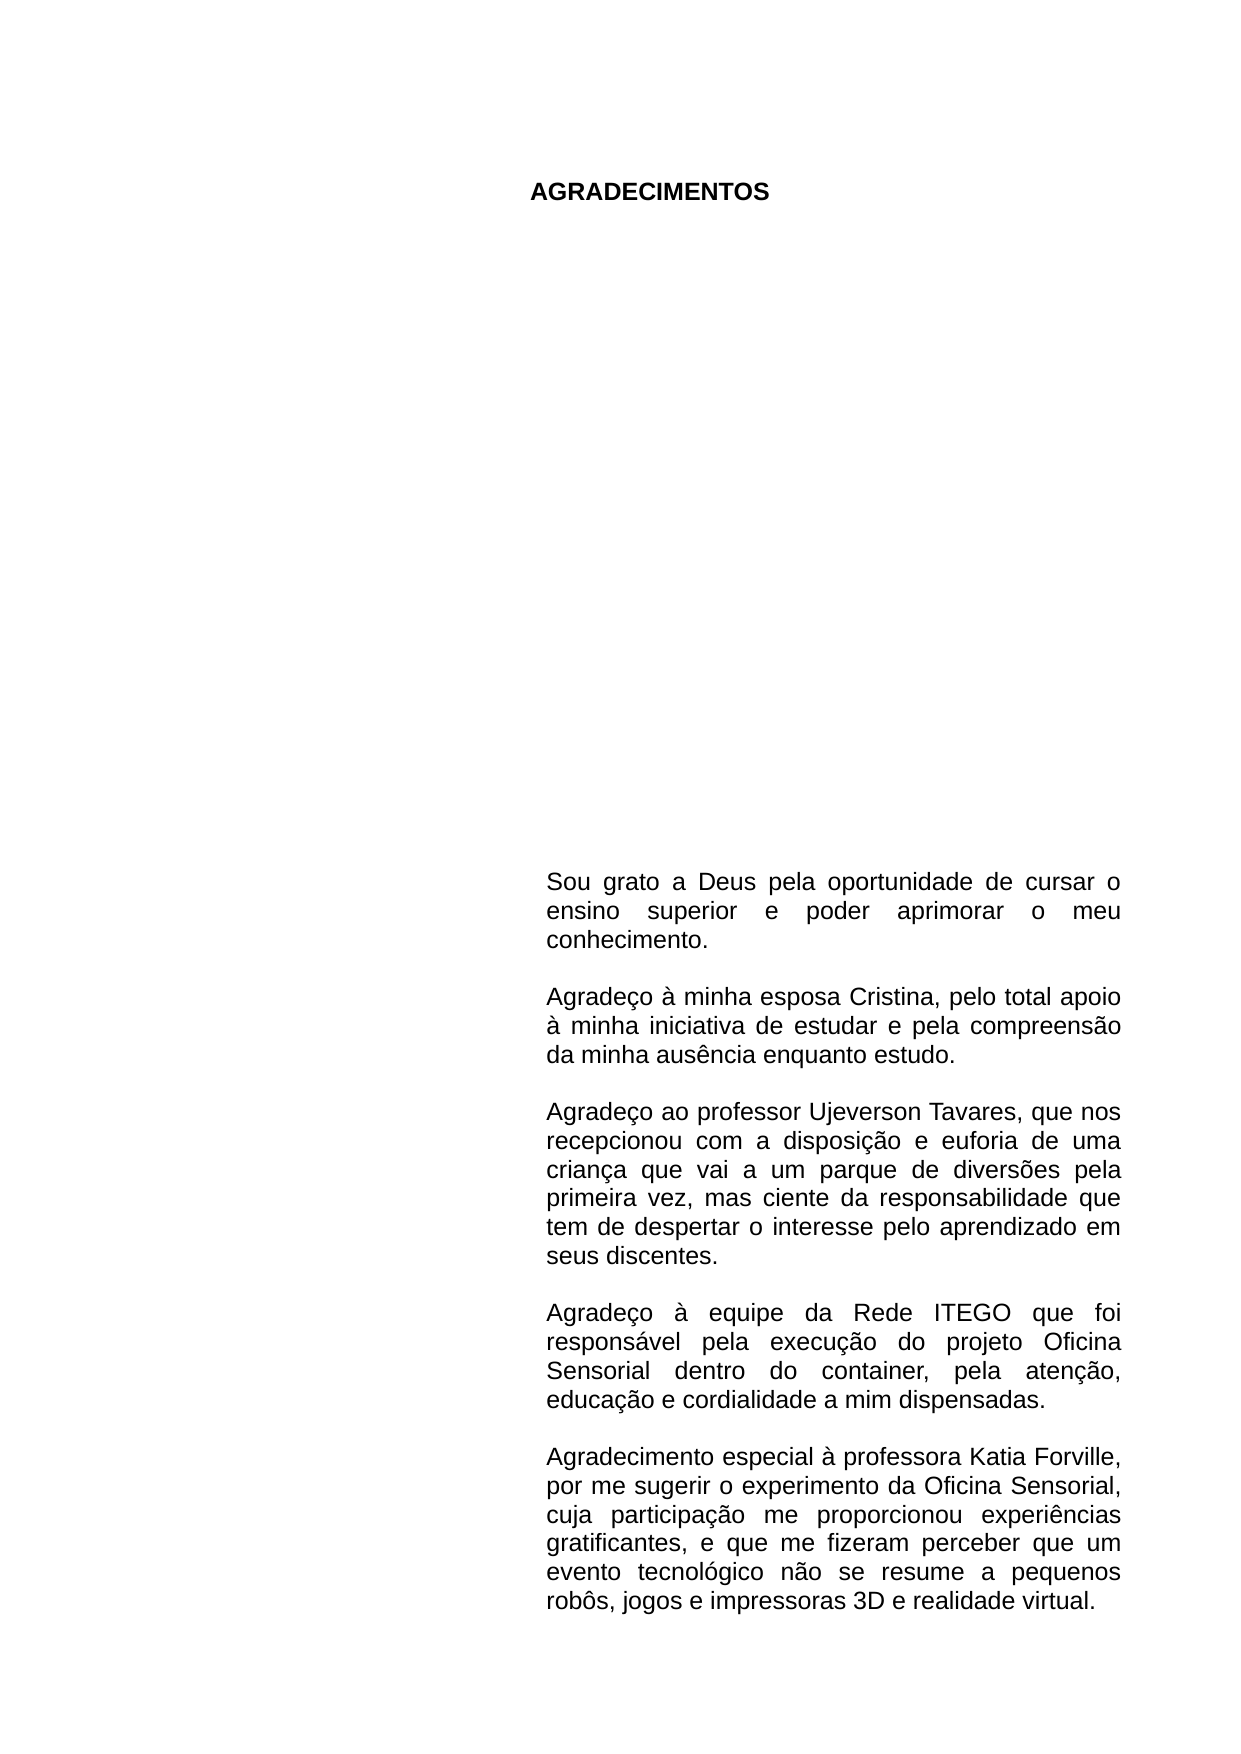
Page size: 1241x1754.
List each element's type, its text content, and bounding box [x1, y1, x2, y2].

text AGRADECIMENTOS [177, 177, 1122, 206]
text Agradeço ao professor Ujeverson Tavares, que nos recepcionou com a disposição e euforia de uma criança que vai a um parque de diversões pela primeira vez, mas ciente da responsabilidade que tem de despertar o interesse pelo aprendizado em seus discentes. [546, 1097, 1122, 1270]
text Agradeço à equipe da Rede ITEGO que foi responsável pela execução do projeto Oficina Sensorial dentro do container, pela atenção, educação e cordialidade a mim dispensadas. [546, 1298, 1122, 1413]
text Agradecimento especial à professora Katia Forville, por me sugerir o experimento da Oficina Sensorial, cuja participação me proporcionou experiências gratificantes, e que me fizeram perceber que um evento tecnológico não se resume a pequenos robôs, jogos e impressoras 3D e realidade virtual. [546, 1442, 1122, 1615]
text Agradeço à minha esposa Cristina, pelo total apoio à minha iniciativa de estudar e pela compreensão da minha ausência enquanto estudo. [546, 982, 1122, 1068]
text Sou grato a Deus pela oportunidade de cursar o ensino superior e poder aprimorar o meu conhecimento. [546, 867, 1122, 953]
